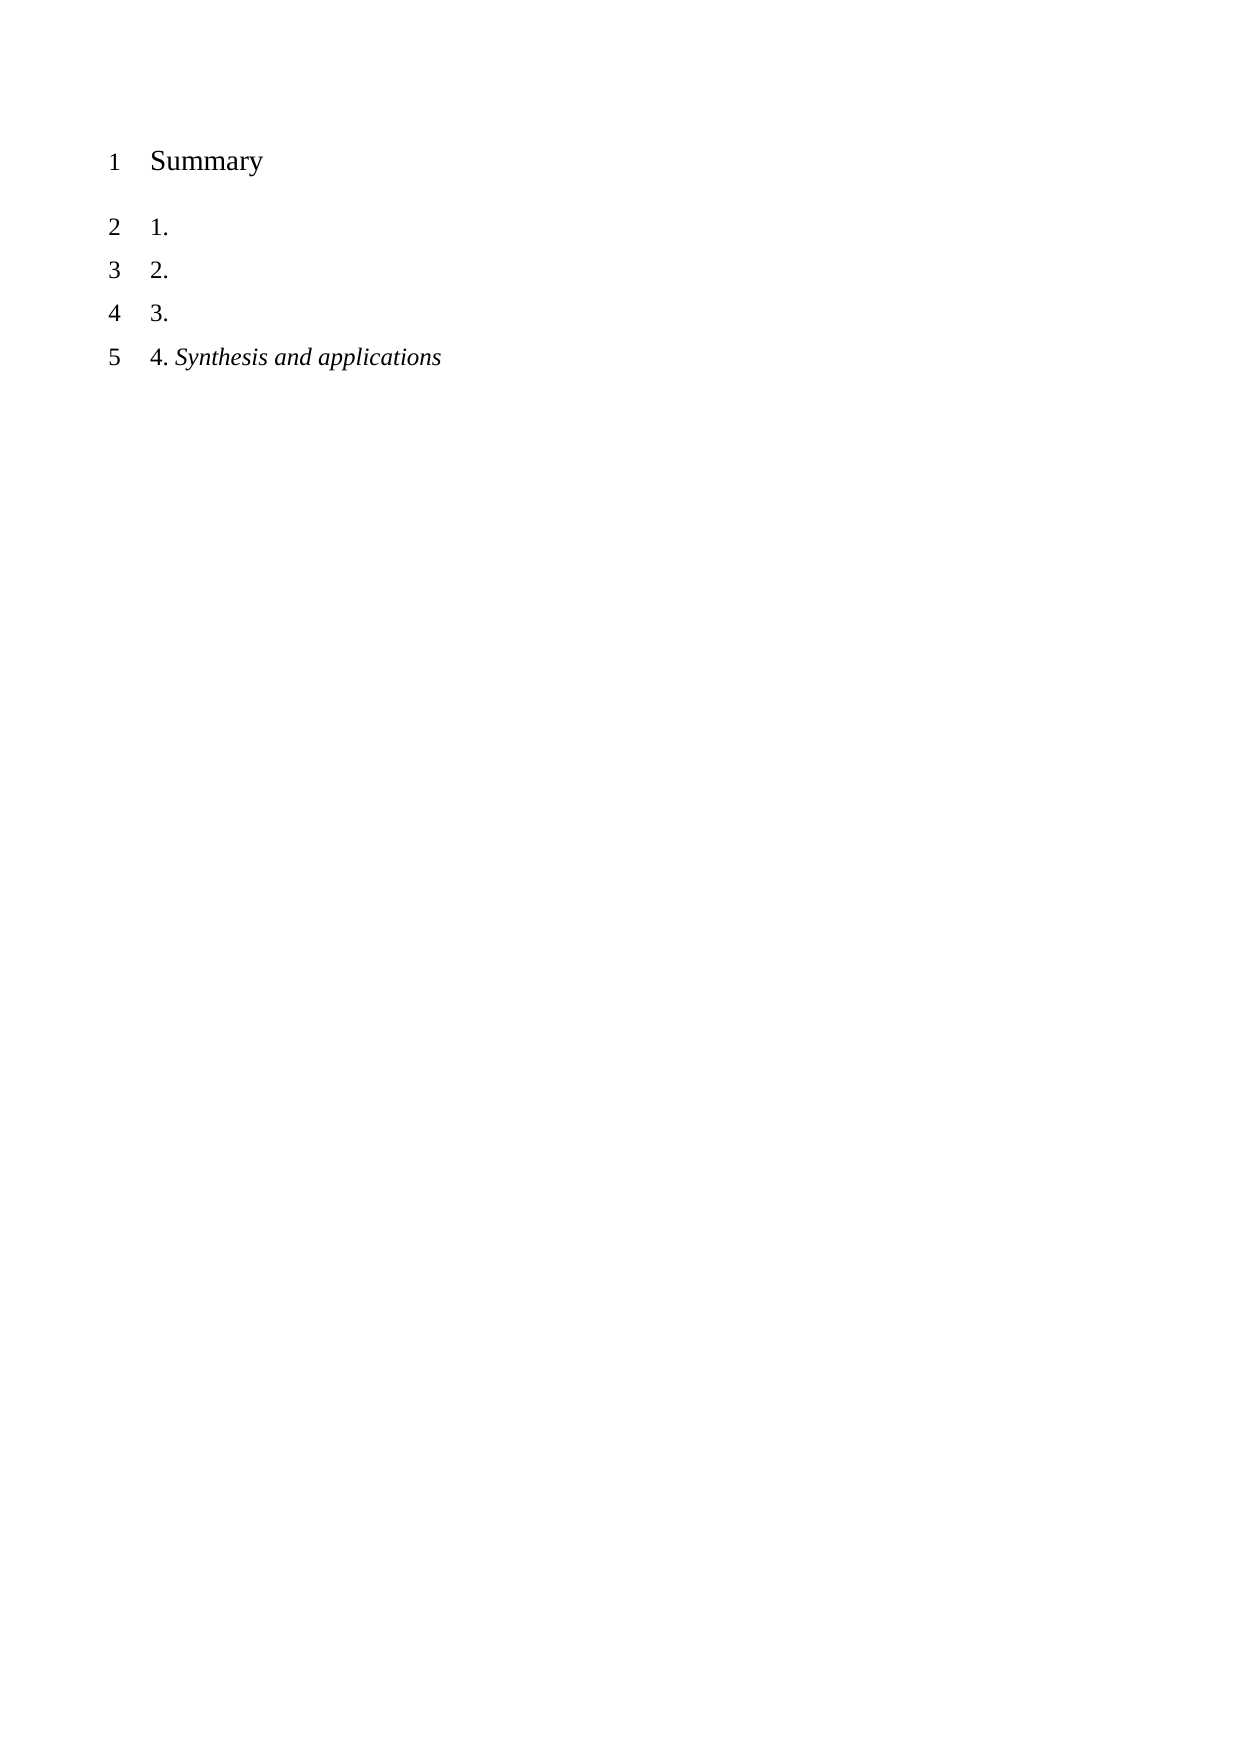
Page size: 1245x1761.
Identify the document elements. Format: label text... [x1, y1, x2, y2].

text 1. [150, 212, 1095, 241]
text 3. [150, 298, 1095, 327]
subtitle Summary [150, 143, 1095, 177]
text 4. Synthesis and applications [150, 342, 1095, 370]
text 2. [150, 255, 1095, 284]
